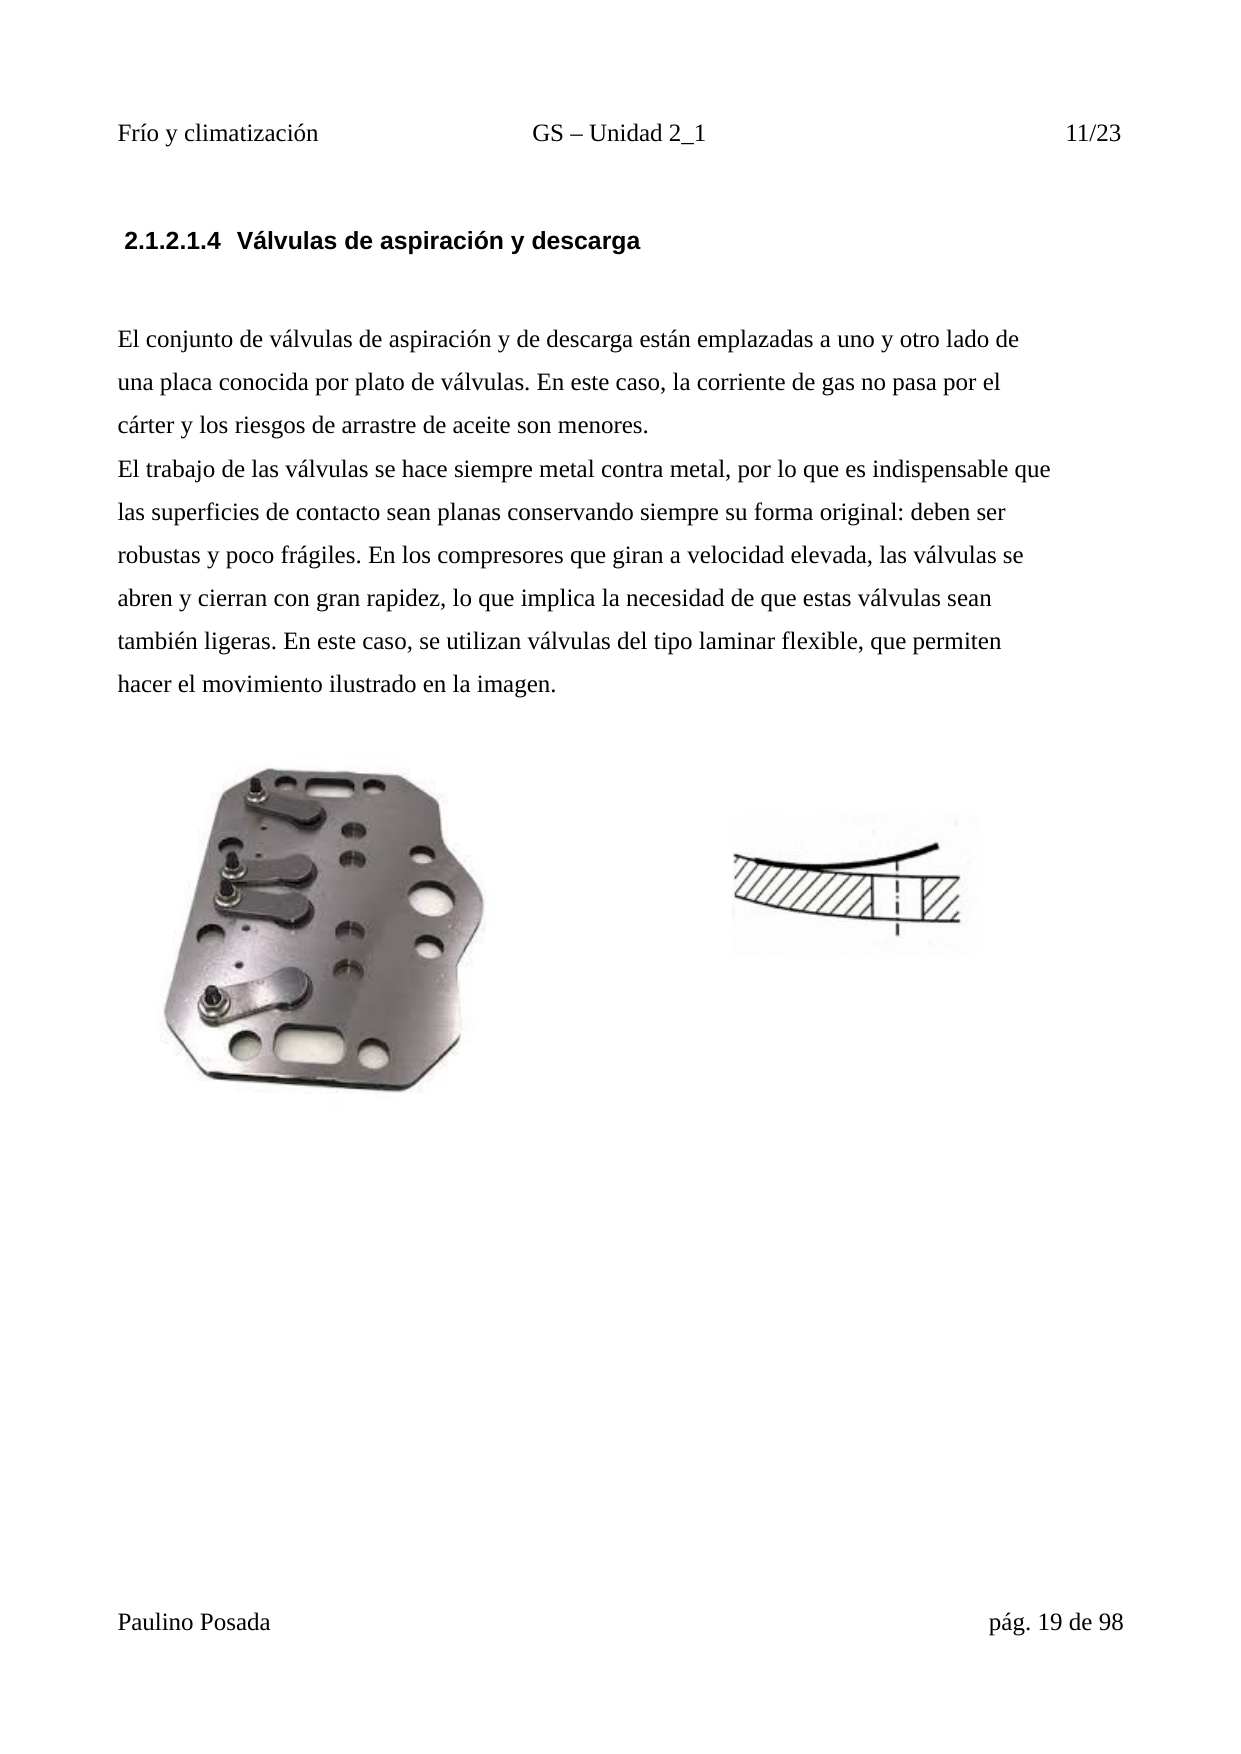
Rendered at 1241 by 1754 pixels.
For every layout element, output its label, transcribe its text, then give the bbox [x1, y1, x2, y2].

text El conjunto de válvulas de aspiración y de descarga están emplazadas a uno y otro lado de [117, 324, 1123, 353]
text robustas y poco frágiles. En los compresores que giran a velocidad elevada, las válvulas se [117, 540, 1123, 569]
text abren y cierran con gran rapidez, lo que implica la necesidad de que estas válvulas sean [117, 583, 1123, 612]
picture [148, 755, 500, 1108]
subtitle Válvulas de aspiración y descarga [117, 226, 1123, 254]
text cárter y los riesgos de arrastre de aceite son menores. [117, 411, 1123, 439]
text hacer el movimiento ilustrado en la imagen. [117, 669, 1123, 698]
text las superficies de contacto sean planas conservando siempre su forma original: deben ser [117, 497, 1123, 526]
text El trabajo de las válvulas se hace siempre metal contra metal, por lo que es indispensable que [117, 454, 1123, 482]
text también ligeras. En este caso, se utilizan válvulas del tipo laminar flexible, que permiten [117, 626, 1123, 655]
text una placa conocida por plato de válvulas. En este caso, la corriente de gas no pasa por el [117, 367, 1123, 396]
picture [732, 814, 979, 956]
